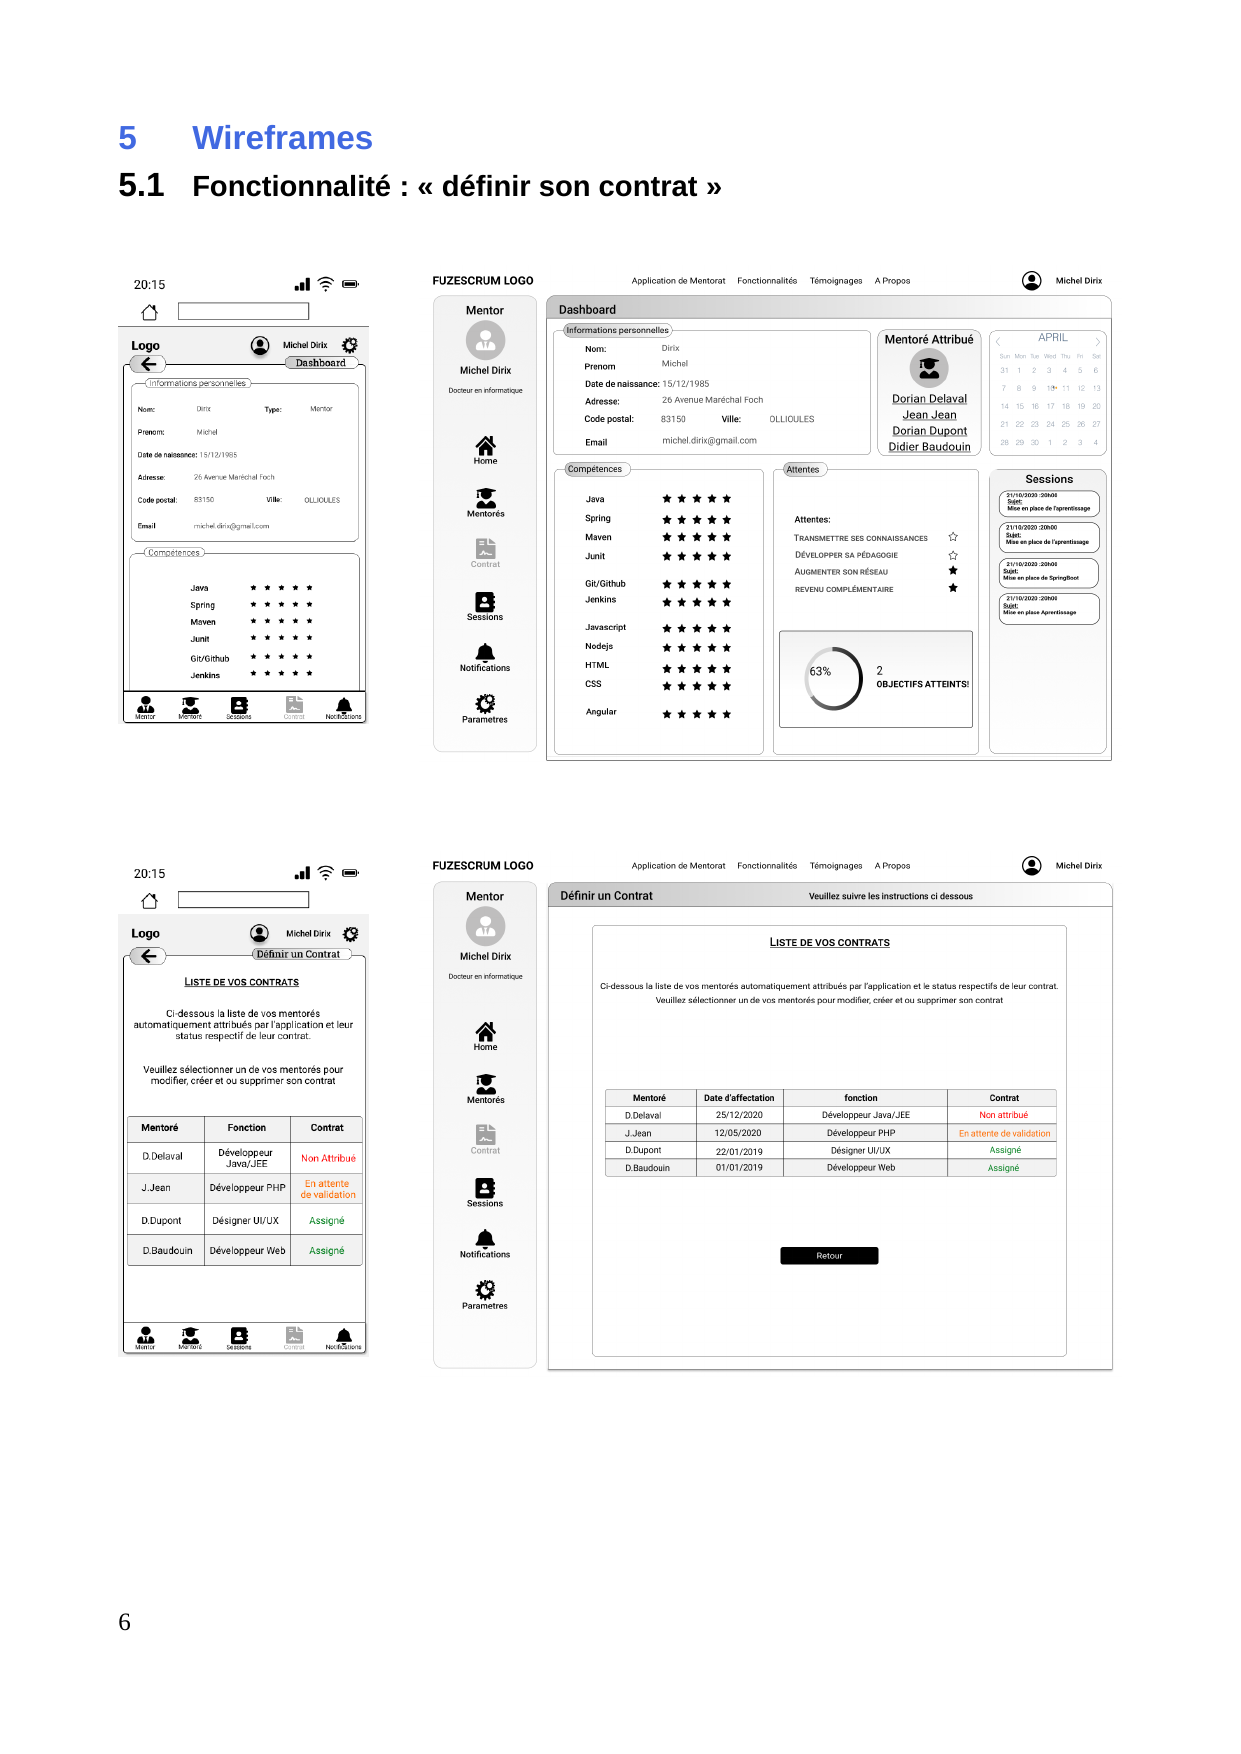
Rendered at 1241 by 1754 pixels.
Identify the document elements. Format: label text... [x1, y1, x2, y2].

picture [419, 851, 1123, 1377]
picture [118, 271, 369, 724]
picture [419, 265, 1123, 762]
picture [118, 860, 369, 1357]
subtitle Wireframes [118, 118, 1122, 157]
subtitle Fonctionnalité : « définir son contrat » [118, 165, 1122, 204]
